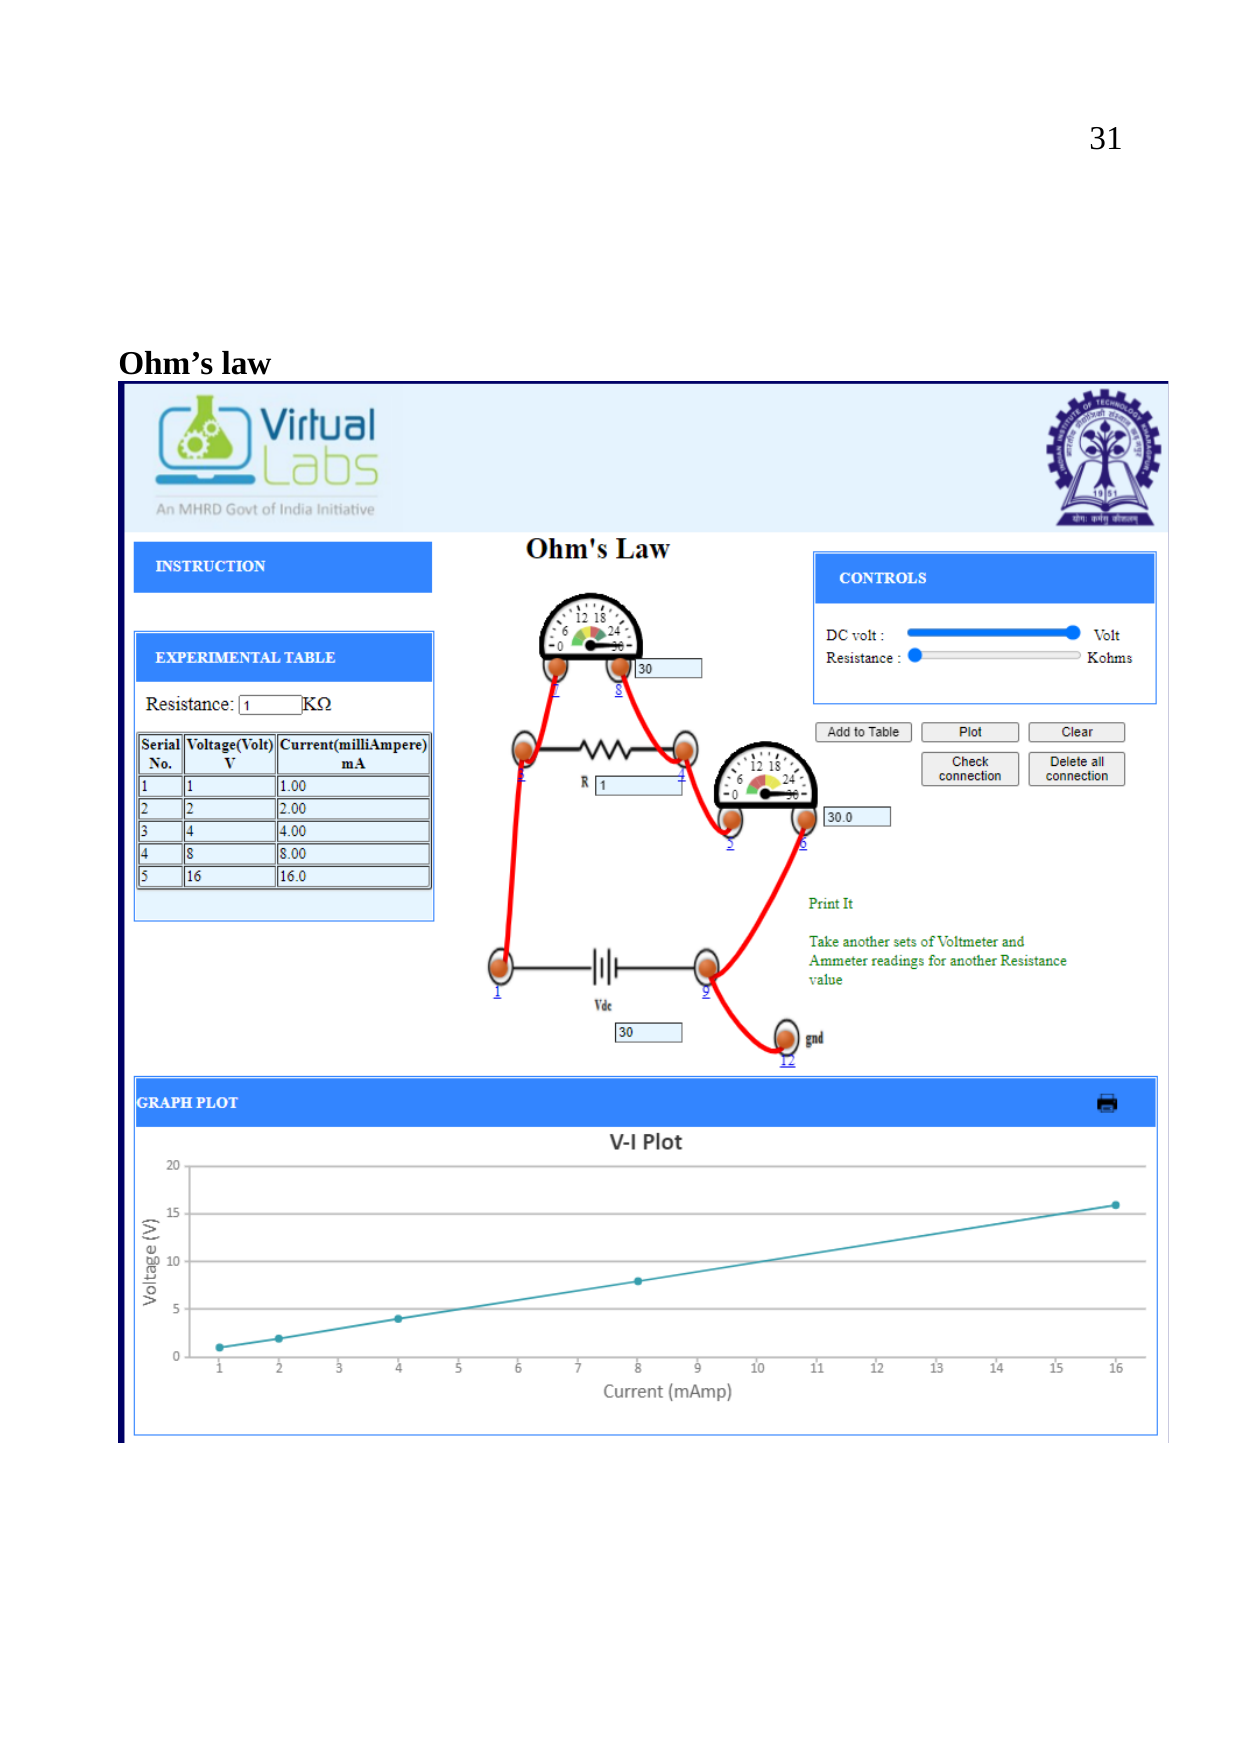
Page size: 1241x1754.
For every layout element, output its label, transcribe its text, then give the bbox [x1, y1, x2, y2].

text Ohm’s law [118, 343, 1122, 381]
picture [118, 381, 1169, 1443]
